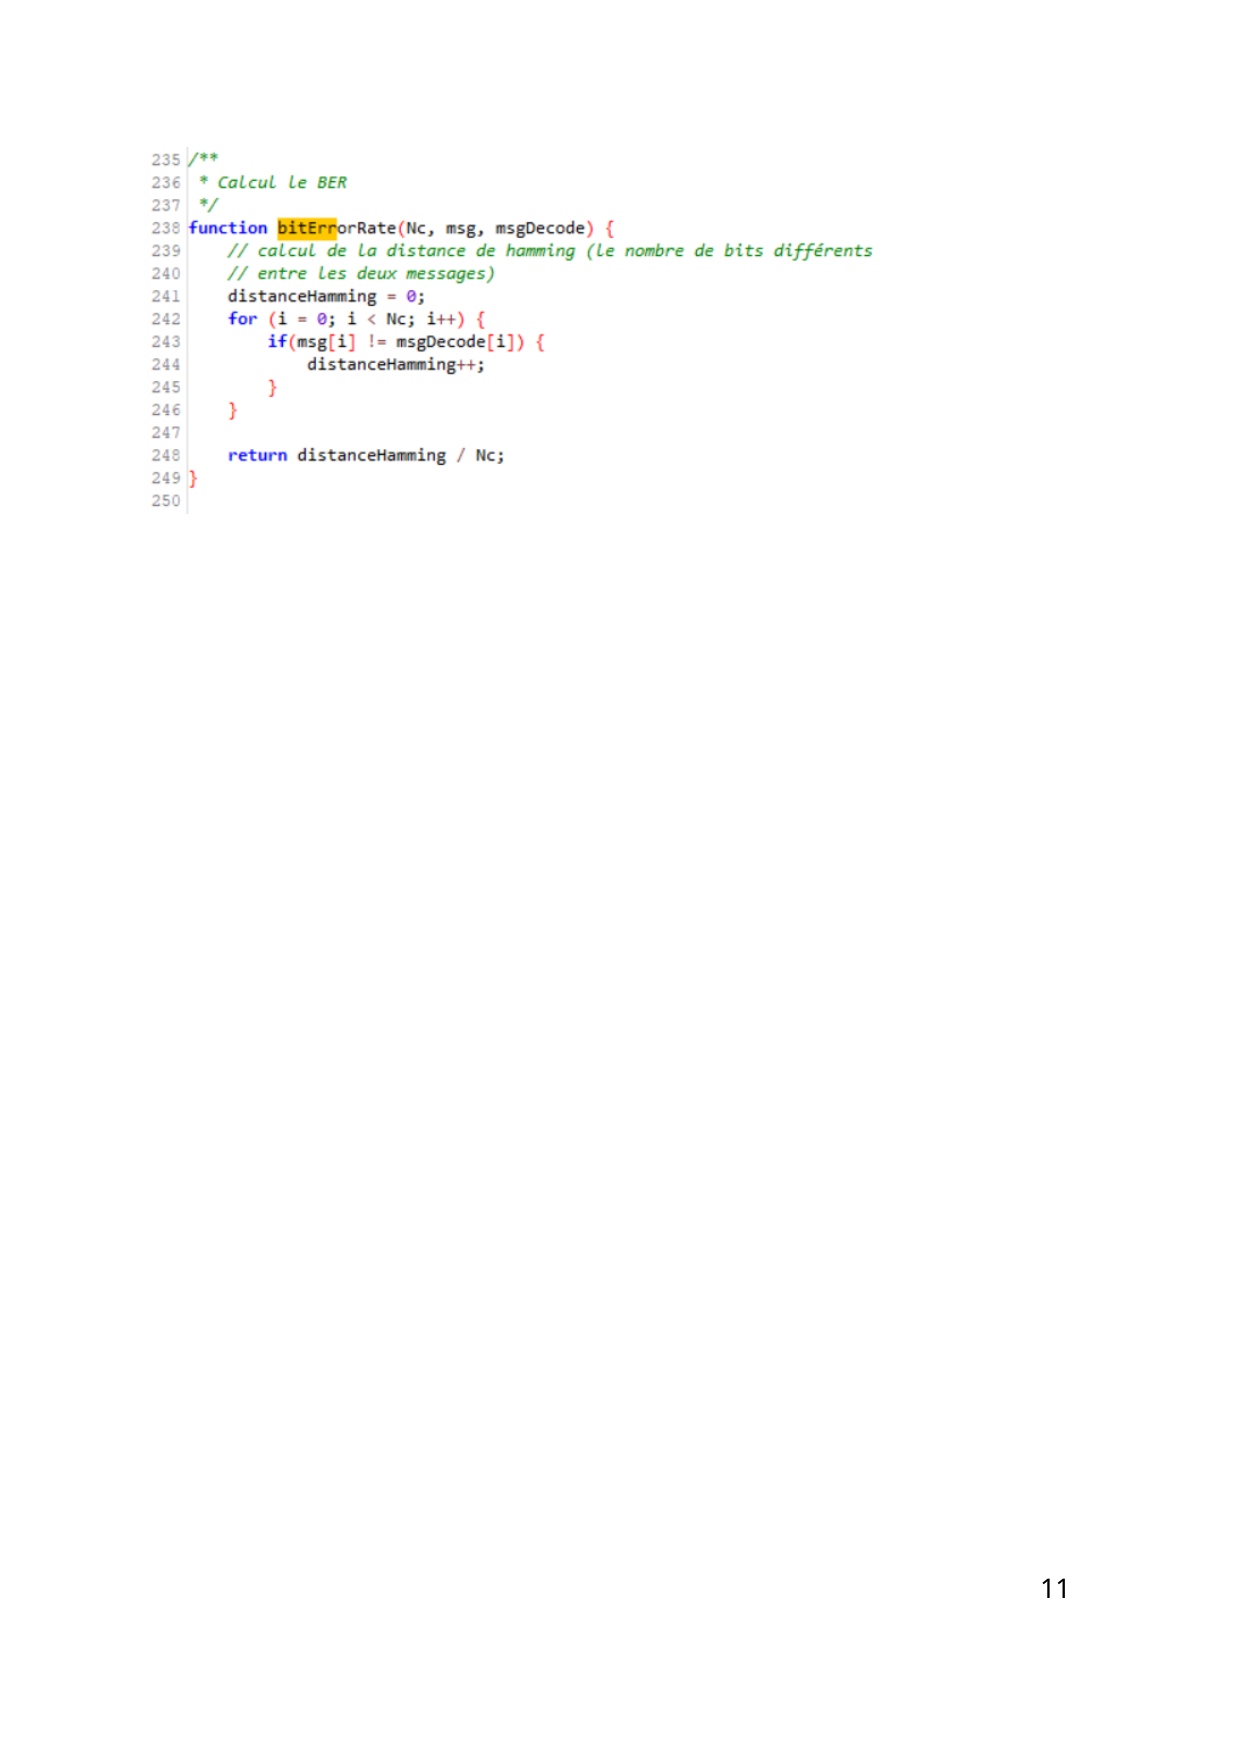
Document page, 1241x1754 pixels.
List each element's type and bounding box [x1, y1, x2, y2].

picture [147, 147, 1093, 514]
